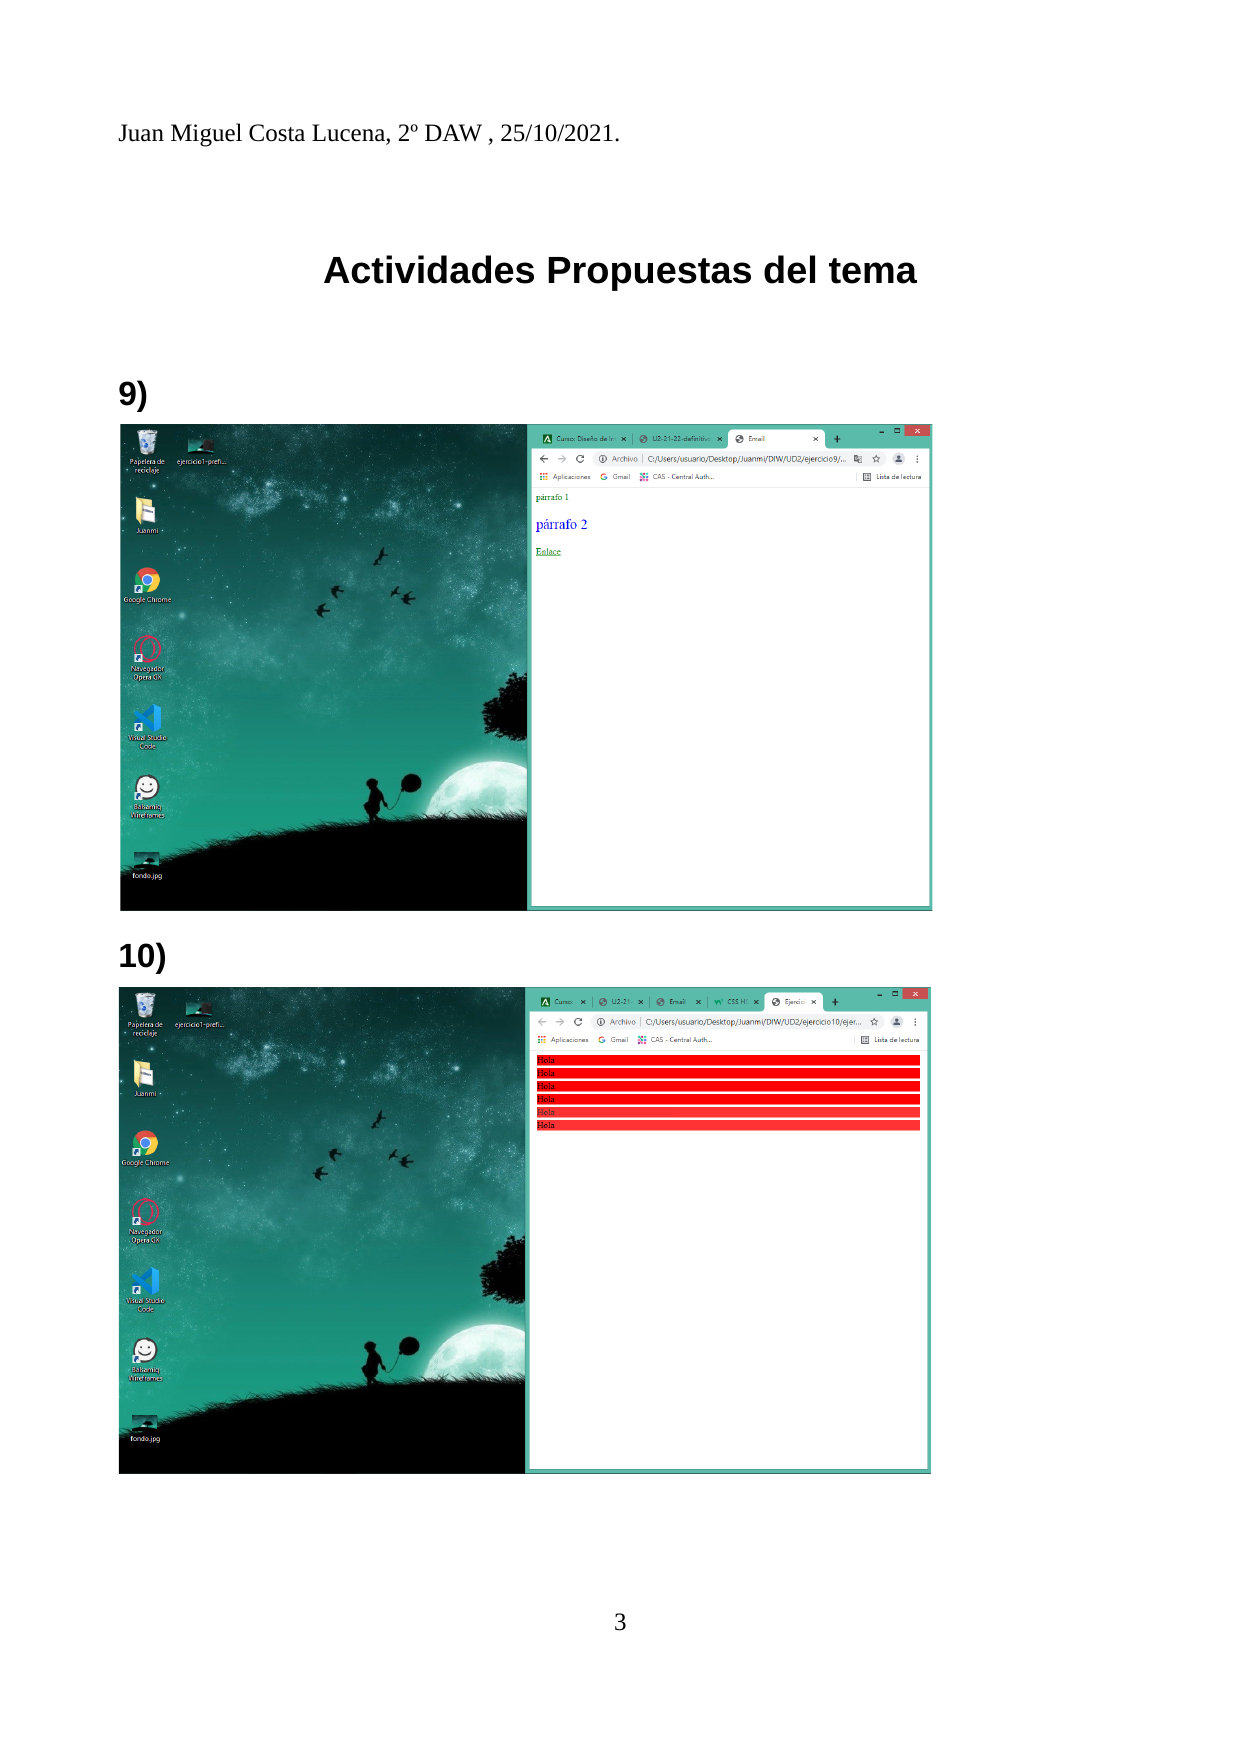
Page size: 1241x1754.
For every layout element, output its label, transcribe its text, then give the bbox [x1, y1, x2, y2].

subtitle Actividades Propuestas del tema [118, 248, 1122, 291]
picture [120, 424, 933, 911]
picture [118, 987, 931, 1474]
subtitle 10) [118, 936, 1122, 975]
subtitle 9) [118, 374, 1122, 412]
